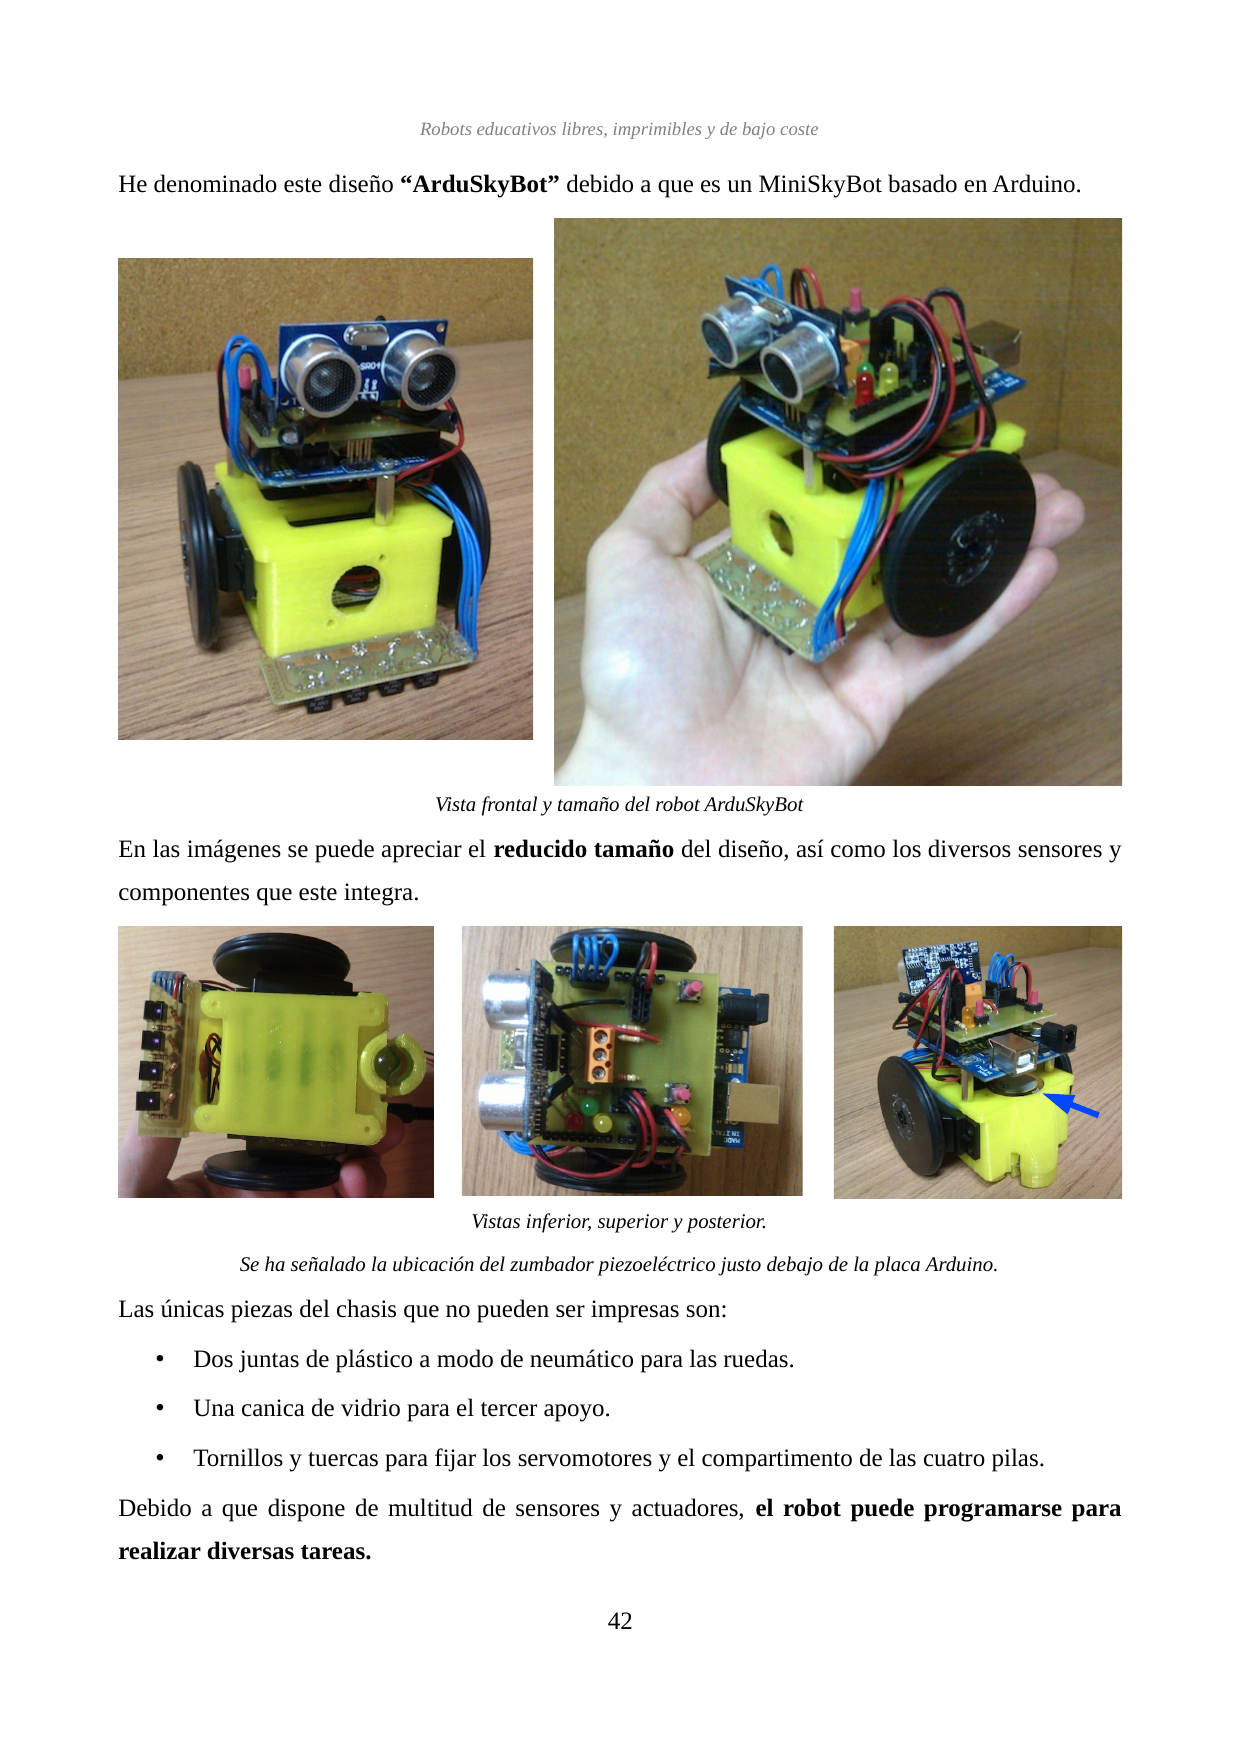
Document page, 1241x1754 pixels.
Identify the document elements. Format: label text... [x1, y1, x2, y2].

picture [118, 926, 434, 1198]
text Debido a que dispone de multitud de sensores y actuadores, el robot puede programarse para realizar diversas tareas. [118, 1493, 1122, 1564]
text Las únicas piezas del chasis que no pueden ser impresas son: [118, 1294, 1122, 1323]
picture [118, 258, 534, 740]
text He denominado este diseño “ArduSkyBot” debido a que es un MiniSkyBot basado en Arduino. [118, 169, 1122, 198]
picture [461, 926, 803, 1196]
text Vistas inferior, superior y posterior. [118, 927, 1122, 1233]
picture [554, 218, 1123, 786]
list Tornillos y tuercas para fijar los servomotores y el compartimento de las cuatro pilas. [156, 1443, 1122, 1472]
list Dos juntas de plástico a modo de neumático para las ruedas. [156, 1344, 1122, 1373]
list Una canica de vidrio para el tercer apoyo. [156, 1393, 1122, 1422]
text Se ha señalado la ubicación del zumbador piezoeléctrico justo debajo de la placa Arduino. [118, 1252, 1122, 1276]
text En las imágenes se puede apreciar el reducido tamaño del diseño, así como los diversos sensores y componentes que este integra. [118, 834, 1122, 906]
text Vista frontal y tamaño del robot ArduSkyBot [118, 219, 1122, 816]
picture [833, 926, 1123, 1199]
